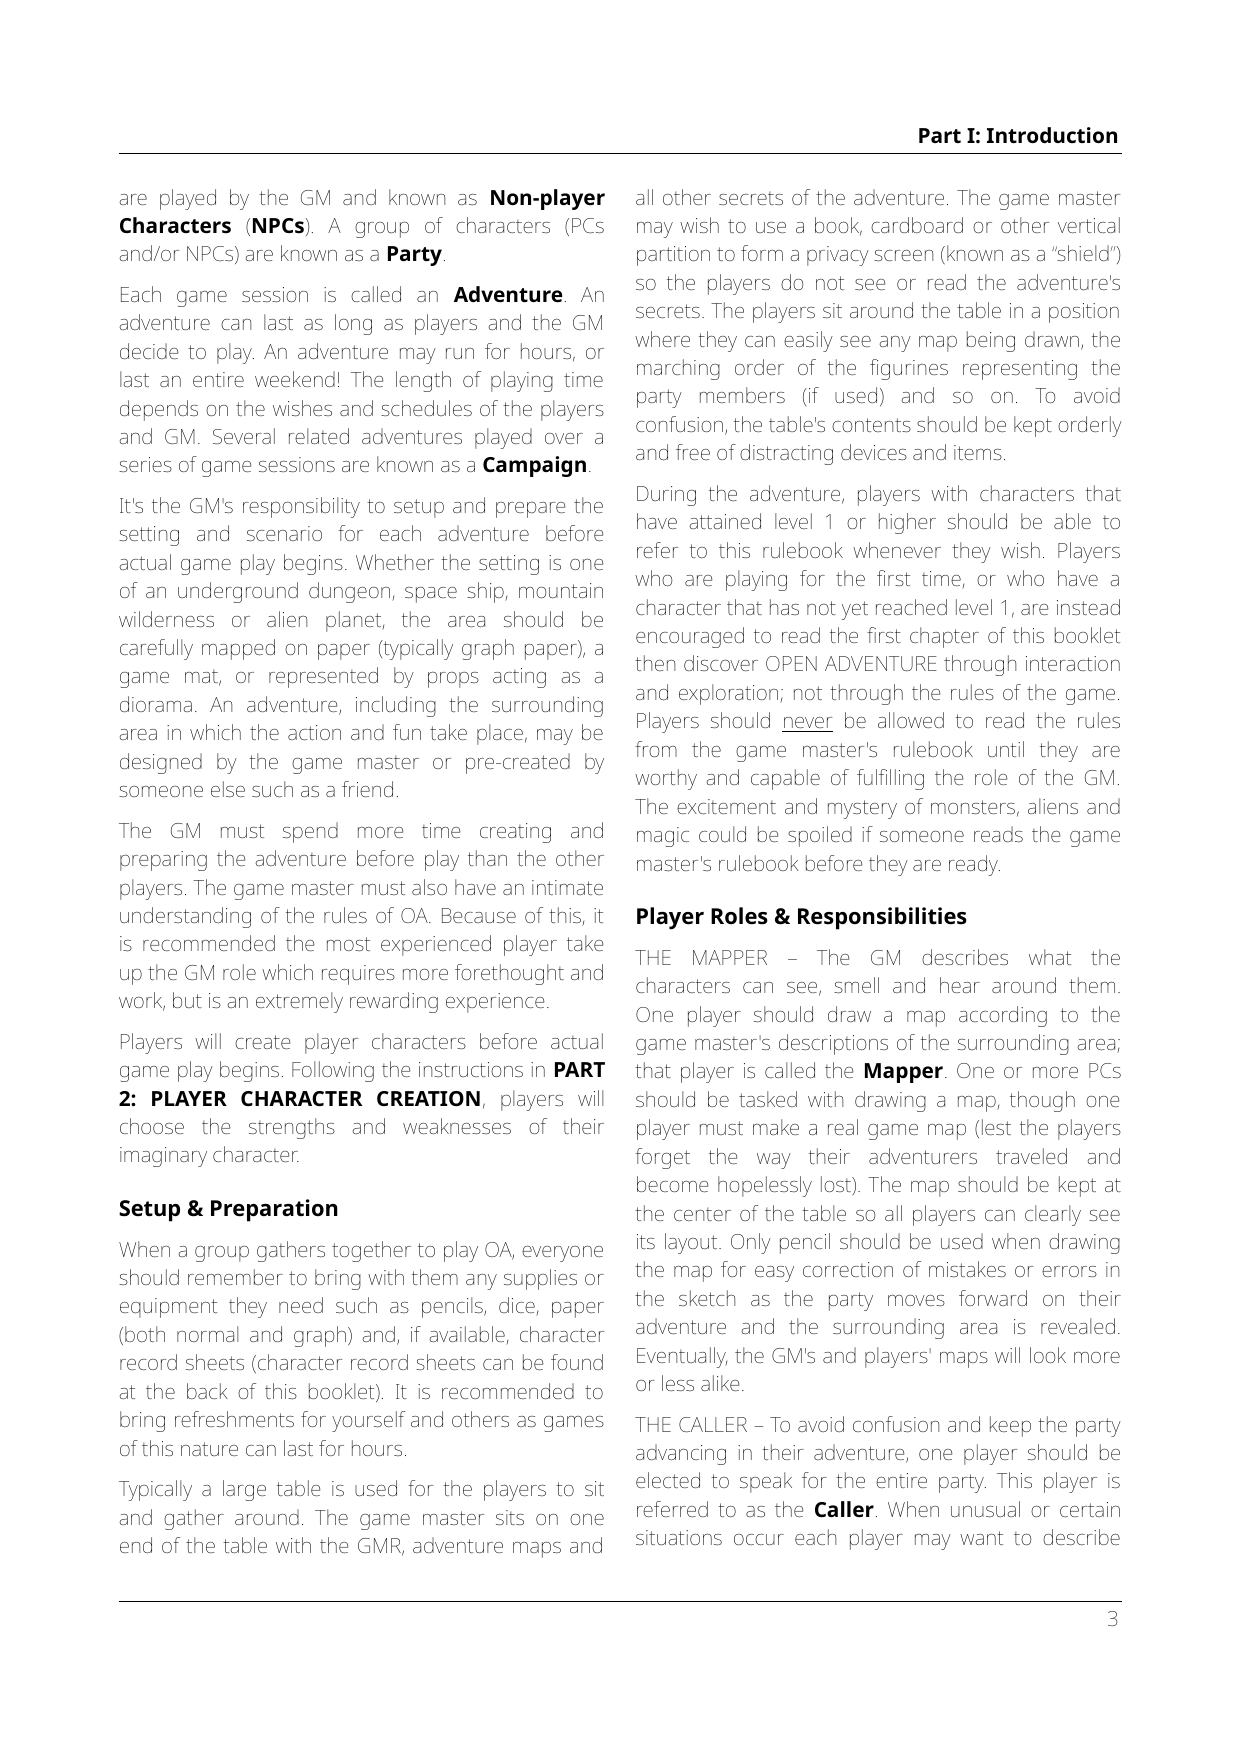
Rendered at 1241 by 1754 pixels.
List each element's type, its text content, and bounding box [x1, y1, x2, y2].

text The GM must spend more time creating and preparing the adventure before play than the other players. The game master must also have an intimate understanding of the rules of OA. Because of this, it is recommended the most experienced player take up the GM role which requires more forethought and work, but is an extremely rewarding experience. [118, 816, 605, 1015]
text THE CALLER – To avoid confusion and keep the party advancing in their adventure, one player should be elected to speak for the entire party. This player is referred to as the Caller. When unusual or certain situations occur each player may want to describe [635, 1410, 1122, 1552]
text During the adventure, players with characters that have attained level 1 or higher should be able to refer to this rulebook whenever they wish. Players who are playing for the first time, or who have a character that has not yet reached level 1, are instead encouraged to read the first chapter of this booklet then discover OPEN ADVENTURE through interaction and exploration; not through the rules of the game. Players should never be allowed to read the rules from the game master's rulebook until they are worthy and capable of fulfilling the role of the GM. The excitement and mystery of monsters, aliens and magic could be spoiled if someone reads the game master's rulebook before they are ready. [635, 479, 1122, 877]
text Typically a large table is used for the players to sit and gather around. The game master sits on one end of the table with the GMR, adventure maps and [118, 1474, 605, 1559]
text It's the GM's responsibility to setup and prepare the setting and scenario for each adventure before actual game play begins. Whether the setting is one of an underground dungeon, space ship, mountain wilderness or alien planet, the area should be carefully mapped on paper (typically graph paper), a game mat, or represented by props acting as a diorama. An adventure, including the surrounding area in which the action and fun take place, may be designed by the game master or pre-created by someone else such as a friend. [118, 491, 605, 804]
text all other secrets of the adventure. The game master may wish to use a book, cardboard or other vertical partition to form a privacy screen (known as a “shield”) so the players do not see or read the adventure's secrets. The players sit around the table in a position where they can easily see any map being drawn, the marching order of the figurines representing the party members (if used) and so on. To avoid confusion, the table's contents should be kept orderly and free of distracting devices and items. [635, 183, 1122, 467]
text Players will create player characters before actual game play begins. Following the instructions in PART 2: PLAYER CHARACTER CREATION, players will choose the strengths and weaknesses of their imaginary character. [118, 1027, 605, 1169]
text Setup & Preparation [118, 1193, 605, 1223]
text Each game session is called an Adventure. An adventure can last as long as players and the GM decide to play. An adventure may run for hours, or last an entire weekend! The length of playing time depends on the wishes and schedules of the players and GM. Several related adventures played over a series of game sessions are known as a Campaign. [118, 280, 605, 479]
text THE MAPPER – The GM describes what the characters can see, smell and hear around them. One player should draw a map according to the game master's descriptions of the surrounding area; that player is called the Mapper. One or more PCs should be tasked with drawing a map, though one player must make a real game map (lest the players forget the way their adventurers traveled and become hopelessly lost). The map should be kept at the center of the table so all players can clearly see its layout. Only pencil should be used when drawing the map for easy correction of mistakes or errors in the sketch as the party moves forward on their adventure and the surrounding area is revealed. Eventually, the GM's and players' maps will look more or less alike. [635, 943, 1122, 1398]
text are played by the GM and known as Non-player Characters (NPCs). A group of characters (PCs and/or NPCs) are known as a Party. [118, 183, 605, 268]
text Player Roles & Responsibilities [635, 901, 1122, 931]
text When a group gathers together to play OA, everyone should remember to bring with them any supplies or equipment they need such as pencils, dice, paper (both normal and graph) and, if available, character record sheets (character record sheets can be found at the back of this booklet). It is recommended to bring refreshments for yourself and others as games of this nature can last for hours. [118, 1235, 605, 1462]
